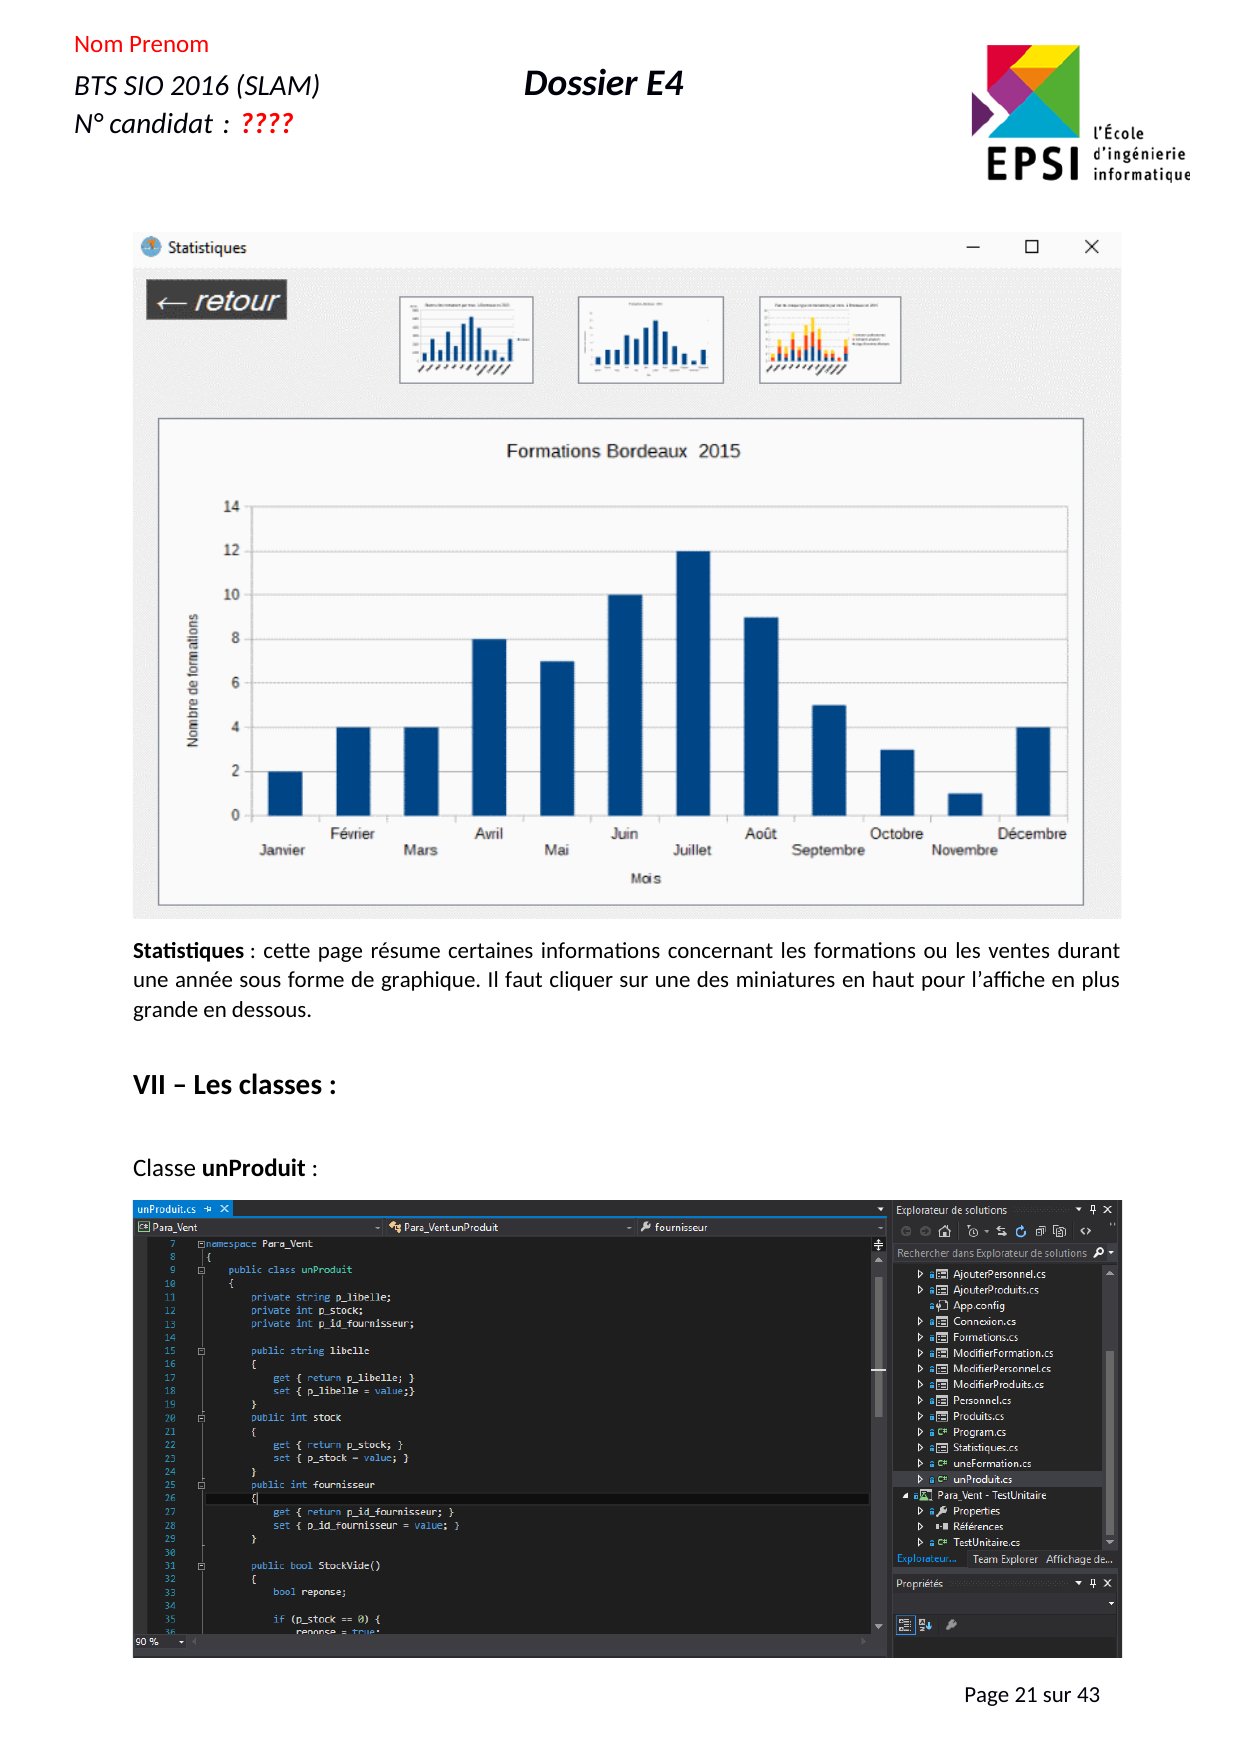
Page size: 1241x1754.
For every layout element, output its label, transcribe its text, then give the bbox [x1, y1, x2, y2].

text Statistiques : cette page résume certaines informations concernant les formations ou les ventes durant une année sous forme de graphique. Il faut cliquer sur une des miniatures en haut pour l’affiche en plus grande en dessous. [133, 936, 1122, 1023]
text Classe unProduit : [133, 1152, 1122, 1182]
subtitle VII – Les classes : [133, 1066, 1122, 1102]
